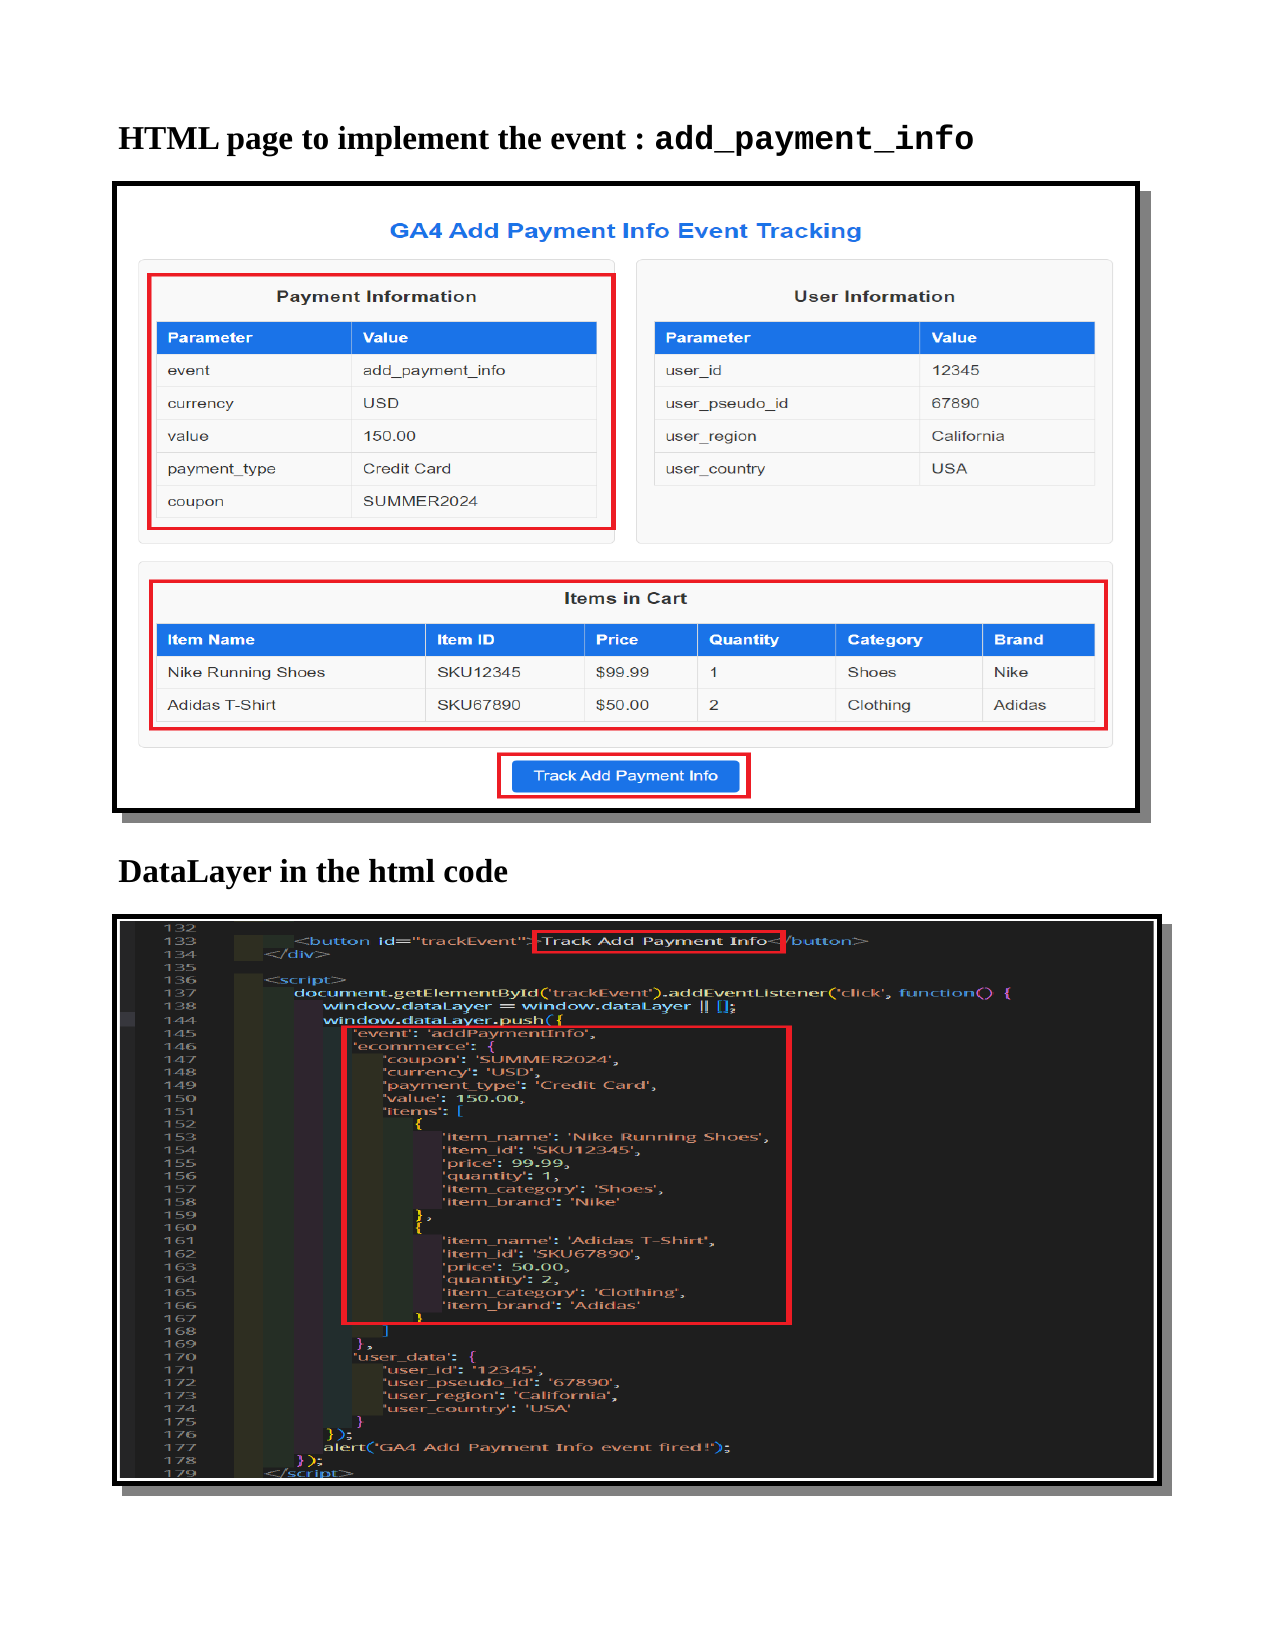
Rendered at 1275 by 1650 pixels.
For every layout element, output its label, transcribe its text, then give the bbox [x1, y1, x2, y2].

picture [119, 188, 1133, 805]
text HTML page to implement the event : add_payment_info [118, 118, 1157, 159]
text DataLayer in the html code [118, 852, 1157, 890]
text [117, 919, 1157, 1481]
picture [119, 921, 1154, 1478]
